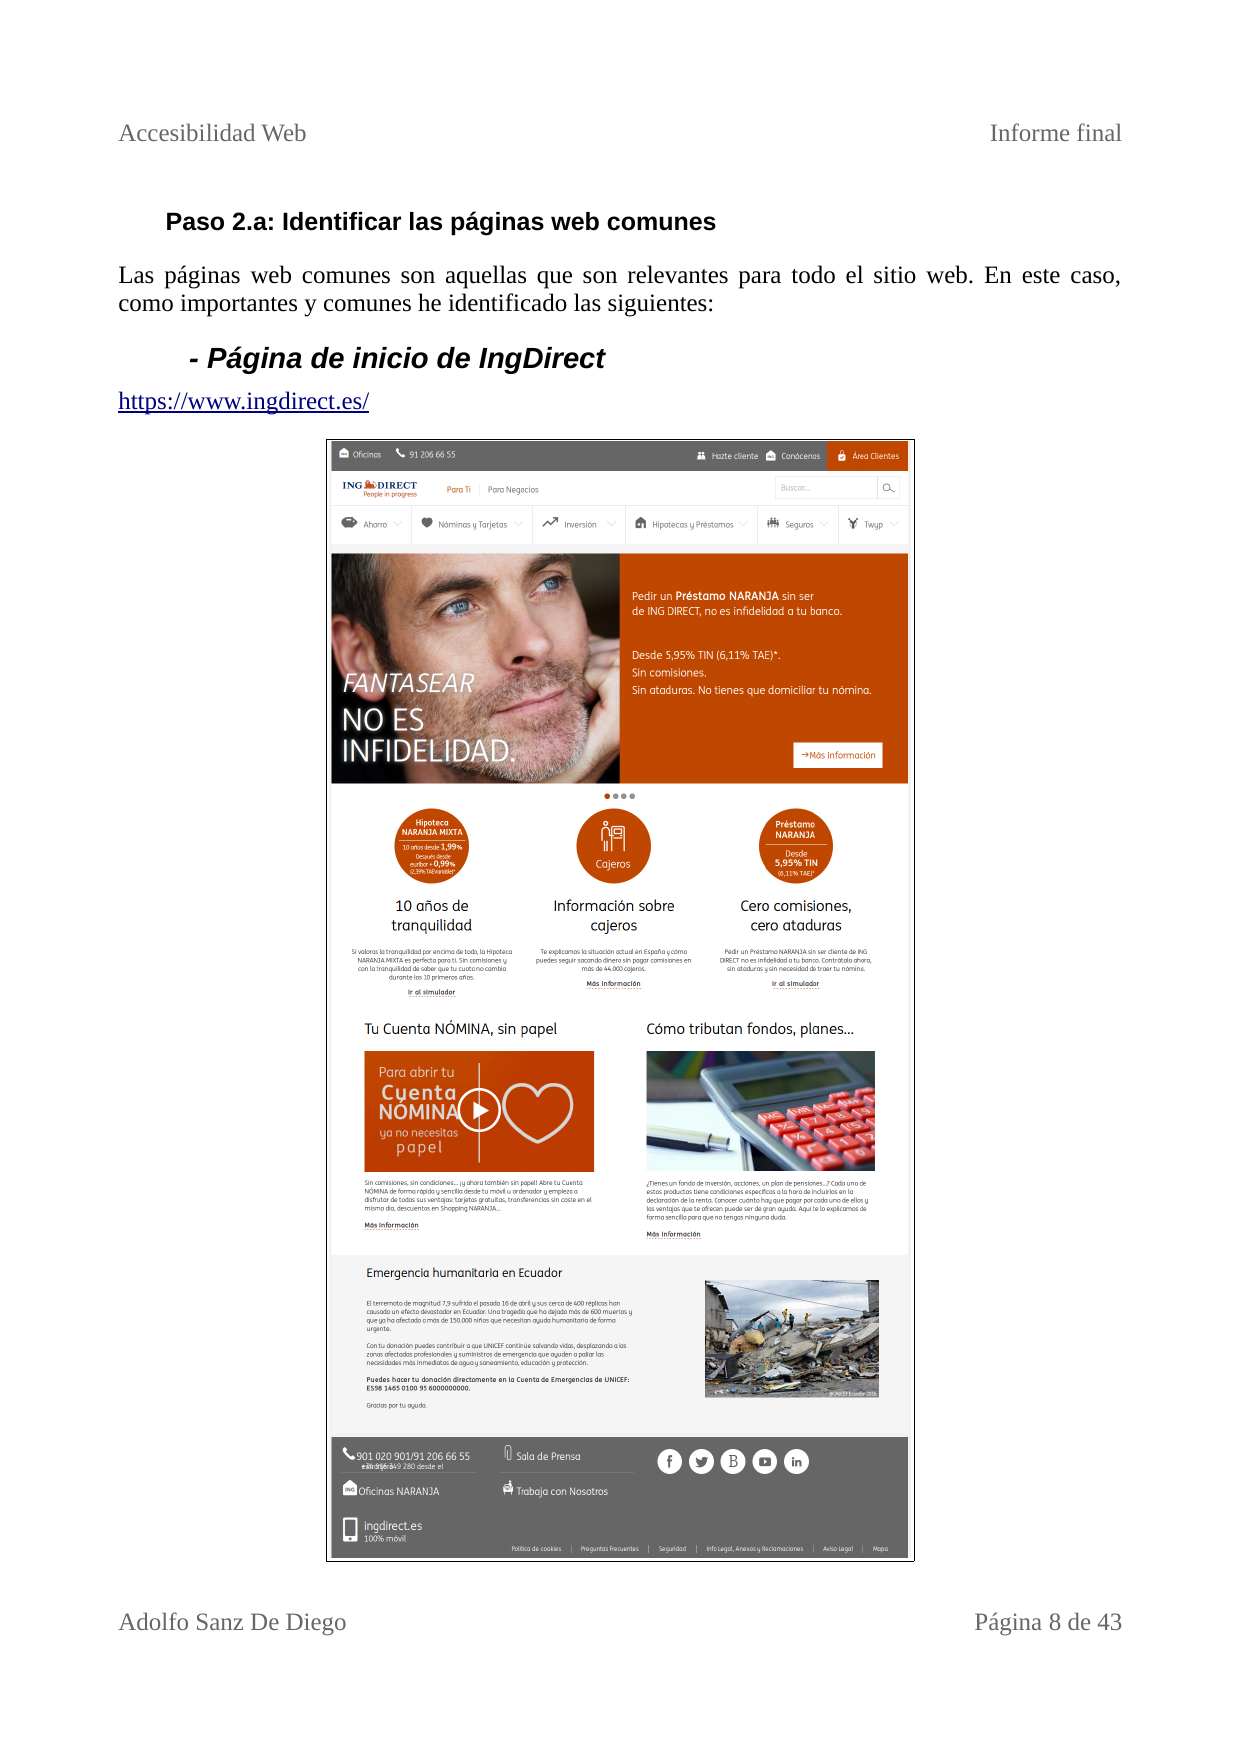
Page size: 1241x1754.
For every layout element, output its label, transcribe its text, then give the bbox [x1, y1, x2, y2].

text Las páginas web comunes son aquellas que son relevantes para todo el sitio web. En este caso, como importantes y comunes he identificado las siguientes: [118, 260, 1122, 317]
text https://www.ingdirect.es/ [118, 386, 1122, 415]
subtitle Página de inicio de IngDirect [189, 341, 1122, 374]
picture [329, 441, 911, 1558]
subtitle Paso 2.a: Identificar las páginas web comunes [165, 207, 1122, 236]
